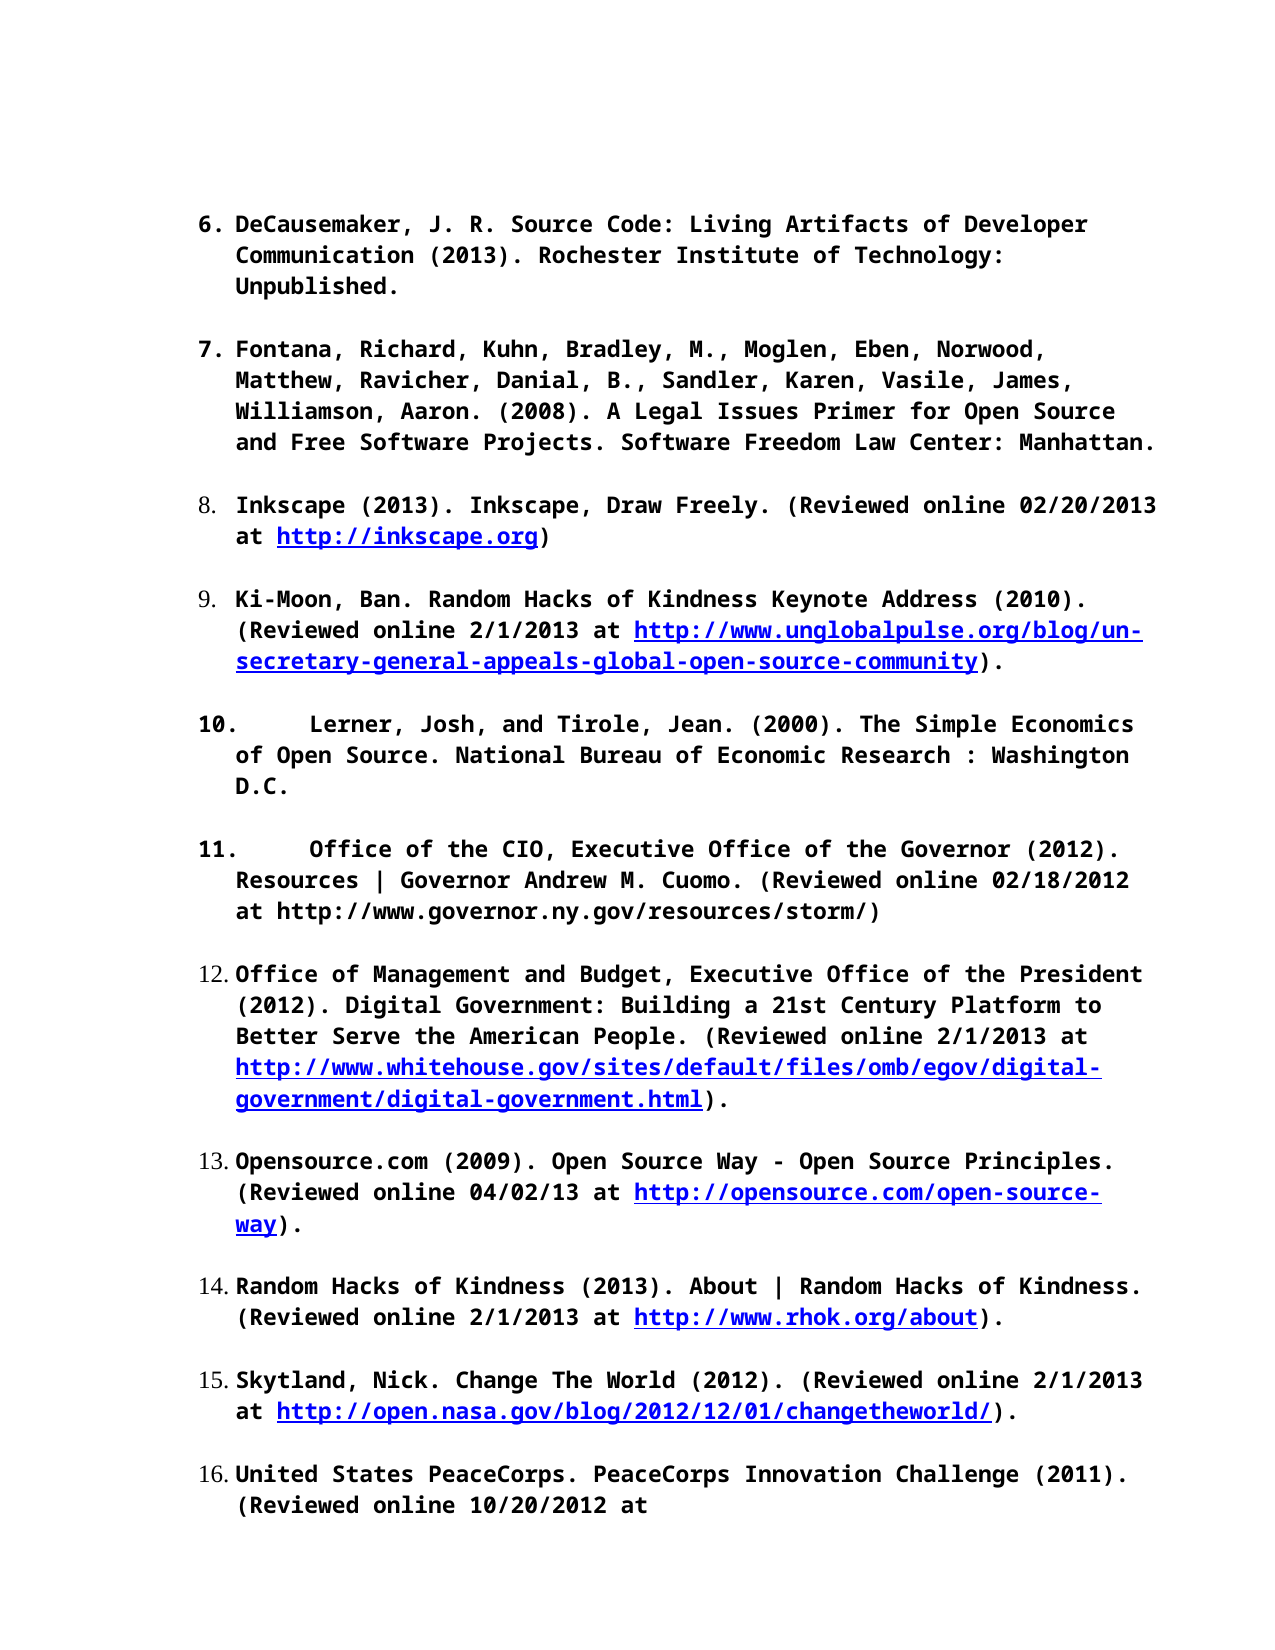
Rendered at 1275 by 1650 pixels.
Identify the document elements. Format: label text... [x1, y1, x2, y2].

list United States PeaceCorps. PeaceCorps Innovation Challenge (2011). (Reviewed online 10/20/2012 at [198, 1458, 1157, 1520]
list DeCausemaker, J. R. Source Code: Living Artifacts of Developer Communication (2013). Rochester Institute of Technology: Unpublished. [198, 208, 1157, 301]
list Ki-Moon, Ban. Random Hacks of Kindness Keynote Address (2010). (Reviewed online 2/1/2013 at http://www.unglobalpulse.org/blog/un-secretary-general-appeals-global-open-source-community). [198, 583, 1157, 676]
list Fontana, Richard, Kuhn, Bradley, M., Moglen, Eben, Norwood, Matthew, Ravicher, Danial, B., Sandler, Karen, Vasile, James, Williamson, Aaron. (2008). A Legal Issues Primer for Open Source and Free Software Projects. Software Freedom Law Center: Manhattan. [198, 333, 1157, 458]
list Random Hacks of Kindness (2013). About | Random Hacks of Kindness. (Reviewed online 2/1/2013 at http://www.rhok.org/about). [198, 1270, 1157, 1333]
list Inkscape (2013). Inkscape, Draw Freely. (Reviewed online 02/20/2013 at http://inkscape.org) [198, 489, 1157, 551]
list Office of Management and Budget, Executive Office of the President (2012). Digital Government: Building a 21st Century Platform to Better Serve the American People. (Reviewed online 2/1/2013 at http://www.whitehouse.gov/sites/default/files/omb/egov/digital-government/digital-government.html). [198, 958, 1157, 1114]
list Office of the CIO, Executive Office of the Governor (2012). Resources | Governor Andrew M. Cuomo. (Reviewed online 02/18/2012 at http://www.governor.ny.gov/resources/storm/) [198, 833, 1157, 926]
list Lerner, Josh, and Tirole, Jean. (2000). The Simple Economics of Open Source. National Bureau of Economic Research : Washington D.C. [198, 708, 1157, 801]
list Opensource.com (2009). Open Source Way - Open Source Principles. (Reviewed online 04/02/13 at http://opensource.com/open-source-way). [198, 1145, 1157, 1239]
list Skytland, Nick. Change The World (2012). (Reviewed online 2/1/2013 at http://open.nasa.gov/blog/2012/12/01/changetheworld/). [198, 1364, 1157, 1426]
